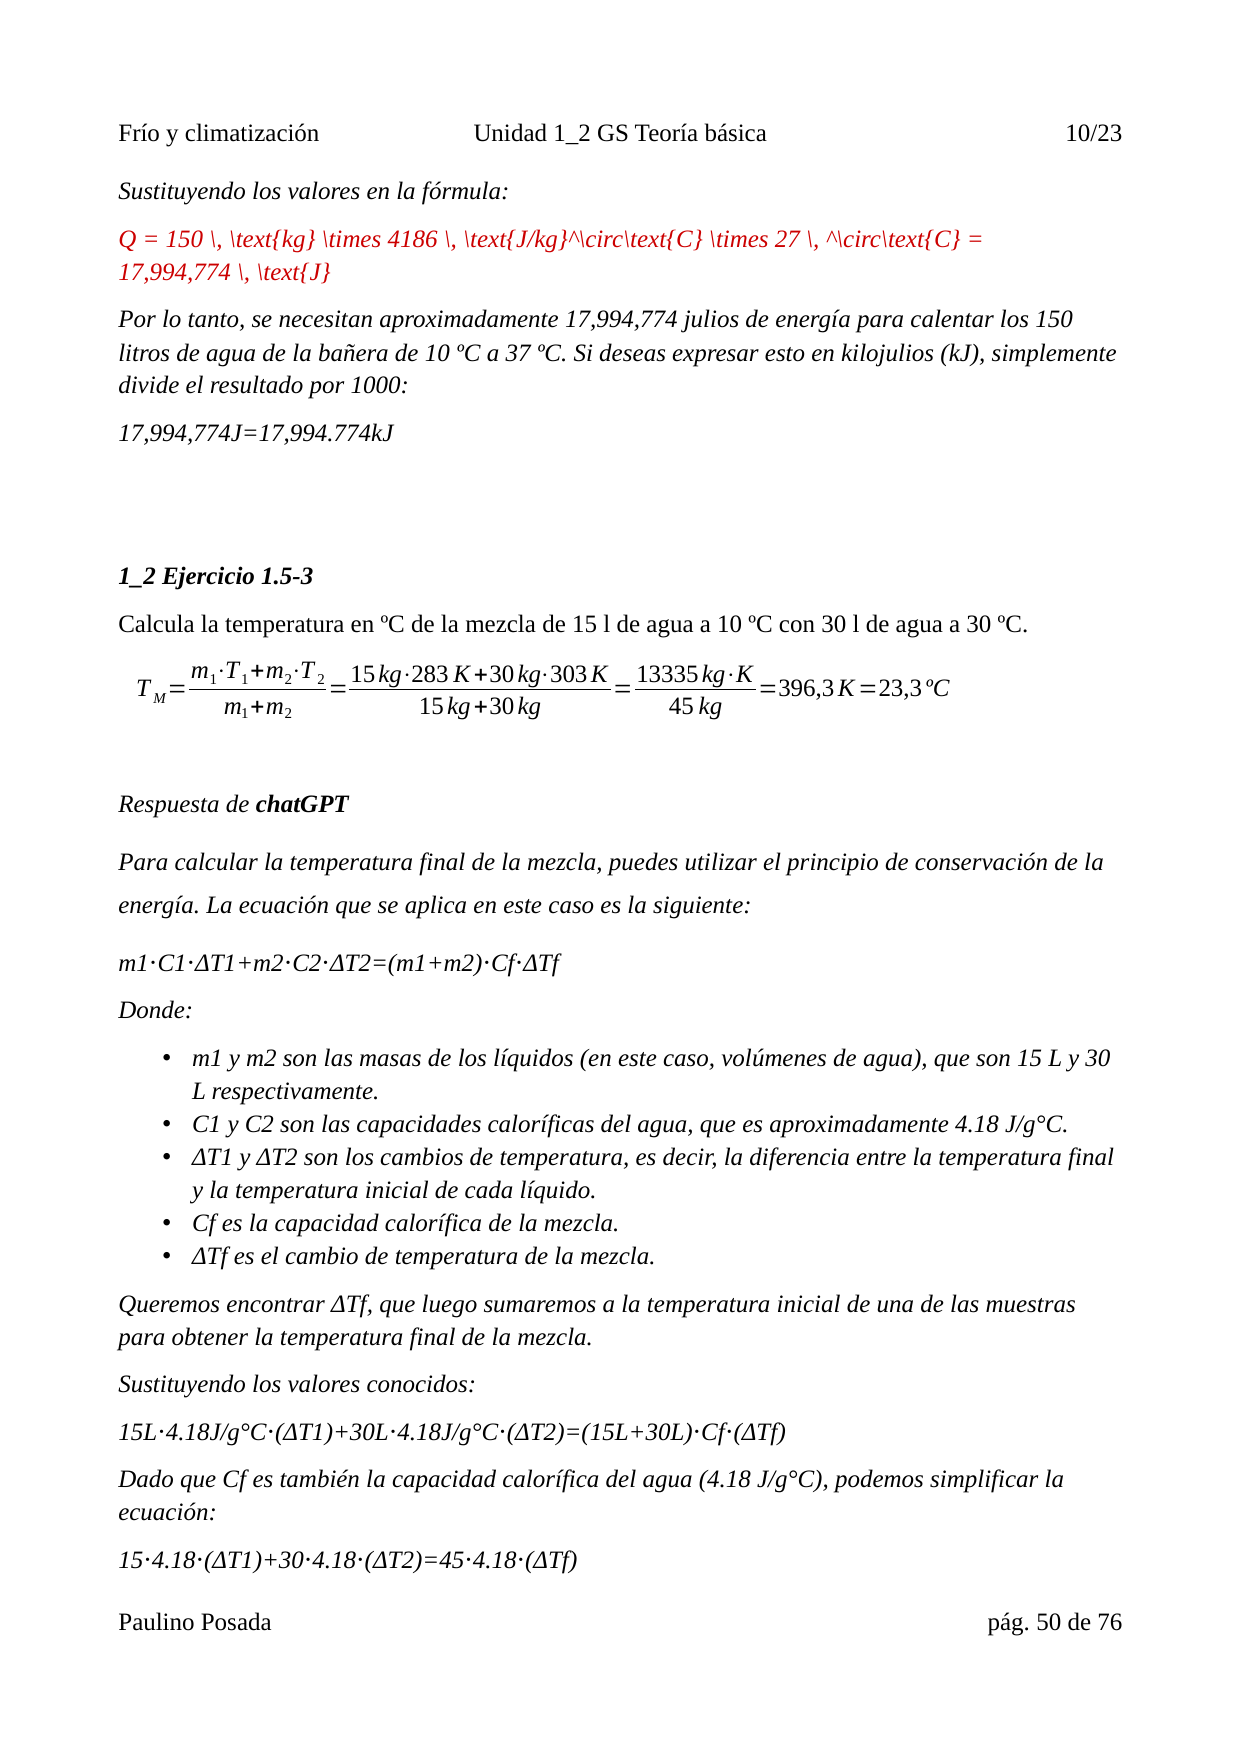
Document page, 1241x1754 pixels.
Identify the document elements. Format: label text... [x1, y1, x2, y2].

text Donde: [118, 995, 1122, 1024]
text Calcula la temperatura en ºC de la mezcla de 15 l de agua a 10 ºC con 30 l de agua a 30 ºC. [118, 609, 1122, 637]
text Respuesta de chatGPT [118, 789, 1122, 818]
text 17,994,774J=17,994.774kJ [118, 418, 1122, 447]
list m1​ y m2​ son las masas de los líquidos (en este caso, volúmenes de agua), que son 15 L y 30 L respectivamente. [162, 1043, 1122, 1105]
list C1​ y C2​ son las capacidades caloríficas del agua, que es aproximadamente 4.18 J/g°C. [162, 1109, 1122, 1138]
text 15L⋅4.18J/g°C⋅(ΔT1​)+30L⋅4.18J/g°C⋅(ΔT2​)=(15L+30L)⋅Cf​⋅(ΔTf​) [118, 1417, 1122, 1446]
text Dado que Cf​ es también la capacidad calorífica del agua (4.18 J/g°C), podemos simplificar la ecuación: [118, 1464, 1122, 1526]
text Por lo tanto, se necesitan aproximadamente 17,994,774 julios de energía para calentar los 150 litros de agua de la bañera de 10 ºC a 37 ºC. Si deseas expresar esto en kilojulios (kJ), simplemente divide el resultado por 1000: [118, 304, 1122, 399]
text Sustituyendo los valores en la fórmula: [118, 176, 1122, 205]
text 15⋅4.18⋅(ΔT1​)+30⋅4.18⋅(ΔT2​)=45⋅4.18⋅(ΔTf​) [118, 1545, 1122, 1574]
text 1_2 Ejercicio 1.5-3 [118, 561, 1122, 590]
list ΔTf​ es el cambio de temperatura de la mezcla. [162, 1241, 1122, 1270]
text Para calcular la temperatura final de la mezcla, puedes utilizar el principio de conservación de la energía. La ecuación que se aplica en este caso es la siguiente: [118, 847, 1122, 919]
text m1​⋅C1​⋅ΔT1​+m2​⋅C2​⋅ΔT2​=(m1​+m2​)⋅Cf​⋅ΔTf​ [118, 948, 1122, 976]
text Q = 150 \, \text{kg} \times 4186 \, \text{J/kg}^\circ\text{C} \times 27 \, ^\circ\text{C} = 17,994,774 \, \text{J} [118, 224, 1122, 286]
text Queremos encontrar ΔTf​, que luego sumaremos a la temperatura inicial de una de las muestras para obtener la temperatura final de la mezcla. [118, 1289, 1122, 1350]
list Cf​ es la capacidad calorífica de la mezcla. [162, 1208, 1122, 1237]
text Sustituyendo los valores conocidos: [118, 1369, 1122, 1398]
list ΔT1​ y ΔT2​ son los cambios de temperatura, es decir, la diferencia entre la temperatura final y la temperatura inicial de cada líquido. [162, 1142, 1122, 1204]
